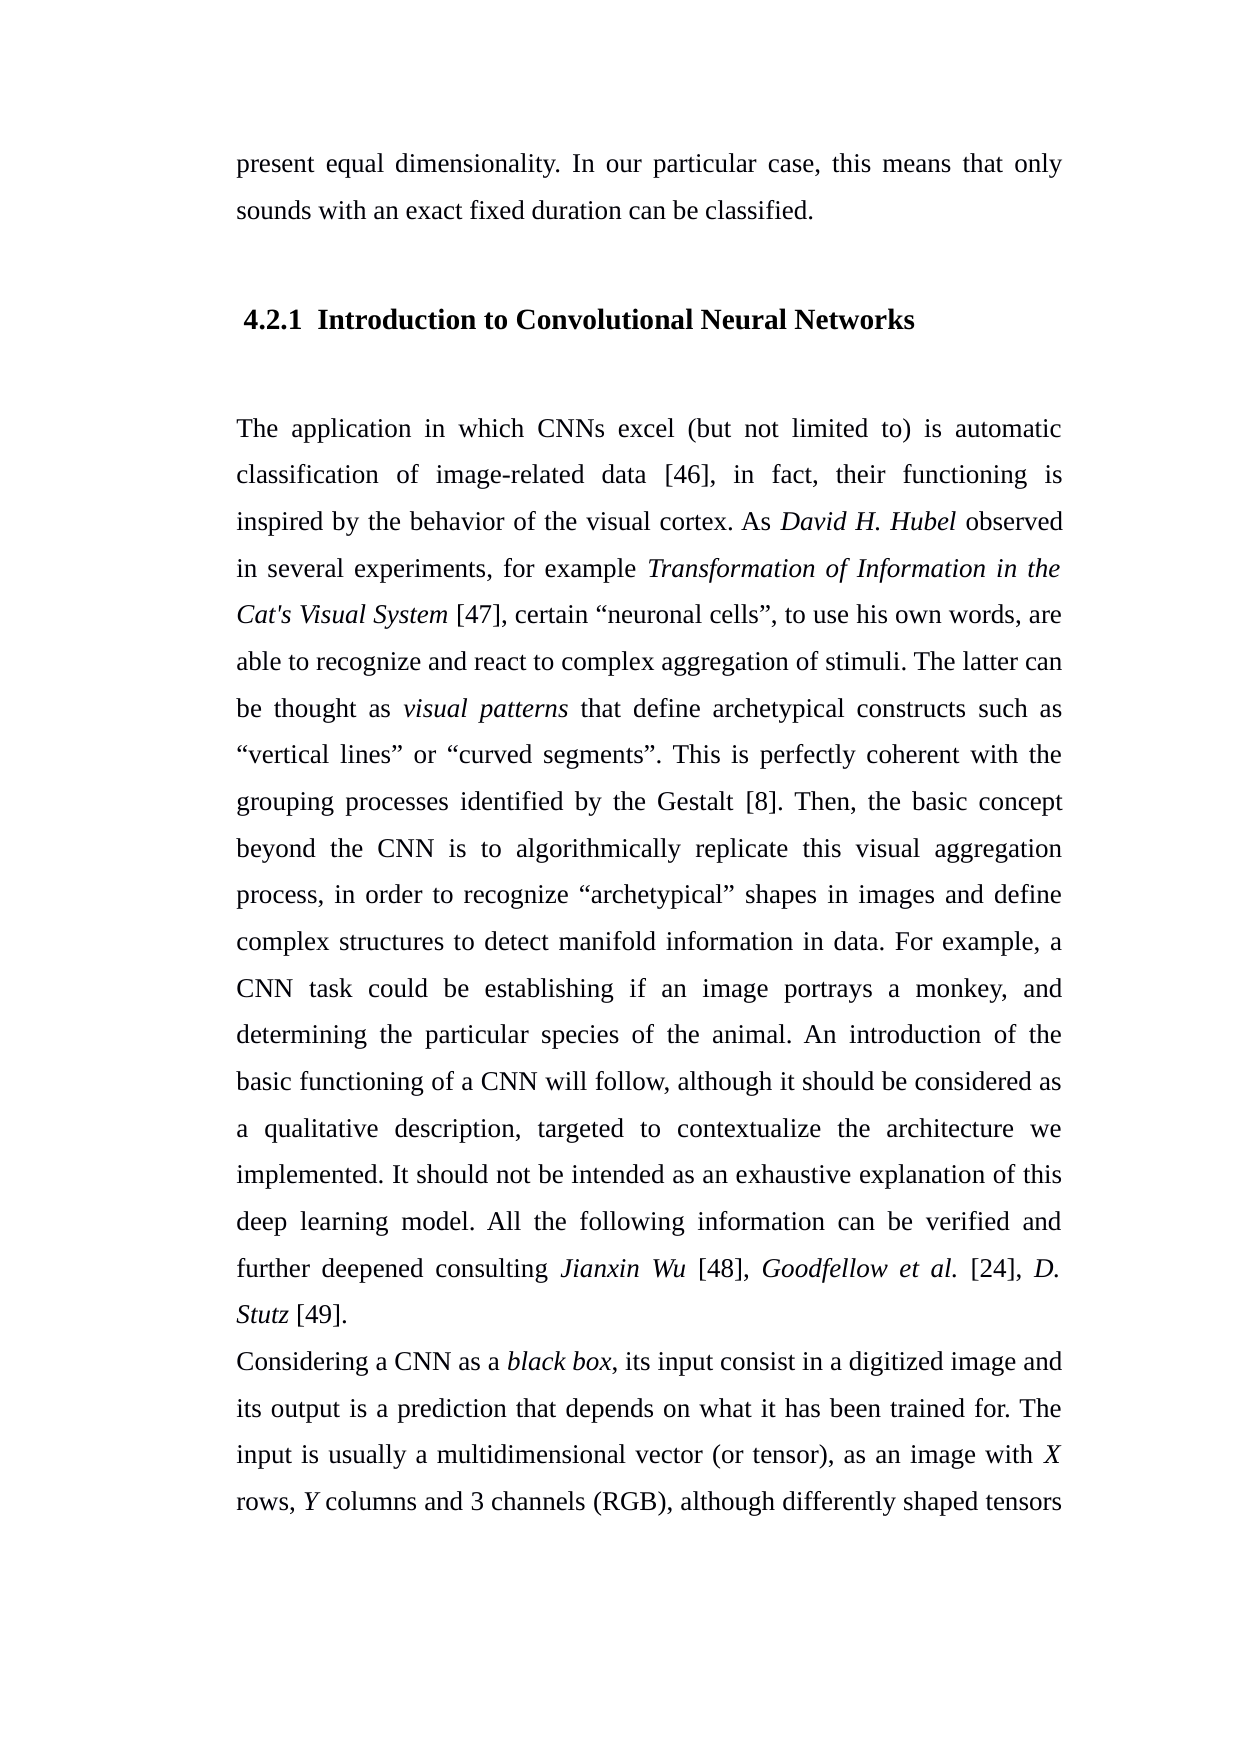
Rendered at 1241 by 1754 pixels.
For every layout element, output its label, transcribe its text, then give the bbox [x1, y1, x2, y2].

text The application in which CNNs excel (but not limited to) is automatic classification of image-related data [46], in fact, their functioning is inspired by the behavior of the visual cortex. As David H. Hubel observed in several experiments, for example Transformation of Information in the Cat's Visual System [47], certain “neuronal cells”, to use his own words, are able to recognize and react to complex aggregation of stimuli. The latter can be thought as visual patterns that define archetypical constructs such as “vertical lines” or “curved segments”. This is perfectly coherent with the grouping processes identified by the Gestalt [8]. Then, the basic concept beyond the CNN is to algorithmically replicate this visual aggregation process, in order to recognize “archetypical” shapes in images and define complex structures to detect manifold information in data. For example, a CNN task could be establishing if an image portrays a monkey, and determining the particular species of the animal. An introduction of the basic functioning of a CNN will follow, although it should be considered as a qualitative description, targeted to contextualize the architecture we implemented. It should not be intended as an exhaustive explanation of this deep learning model. All the following information can be verified and further deepened consulting Jianxin Wu [48], Goodfellow et al. [24], D. Stutz [49]. [236, 412, 1063, 1330]
text present equal dimensionality. In our particular case, this means that only sounds with an exact fixed duration can be classified. [236, 148, 1063, 225]
text Considering a CNN as a black box, its input consist in a digitized image and its output is a prediction that depends on what it has been trained for. The input is usually a multidimensional vector (or tensor), as an image with X rows, Y columns and 3 channels (RGB), although differently shaped tensors [236, 1345, 1063, 1516]
subtitle Introduction to Convolutional Neural Networks [236, 302, 1063, 336]
